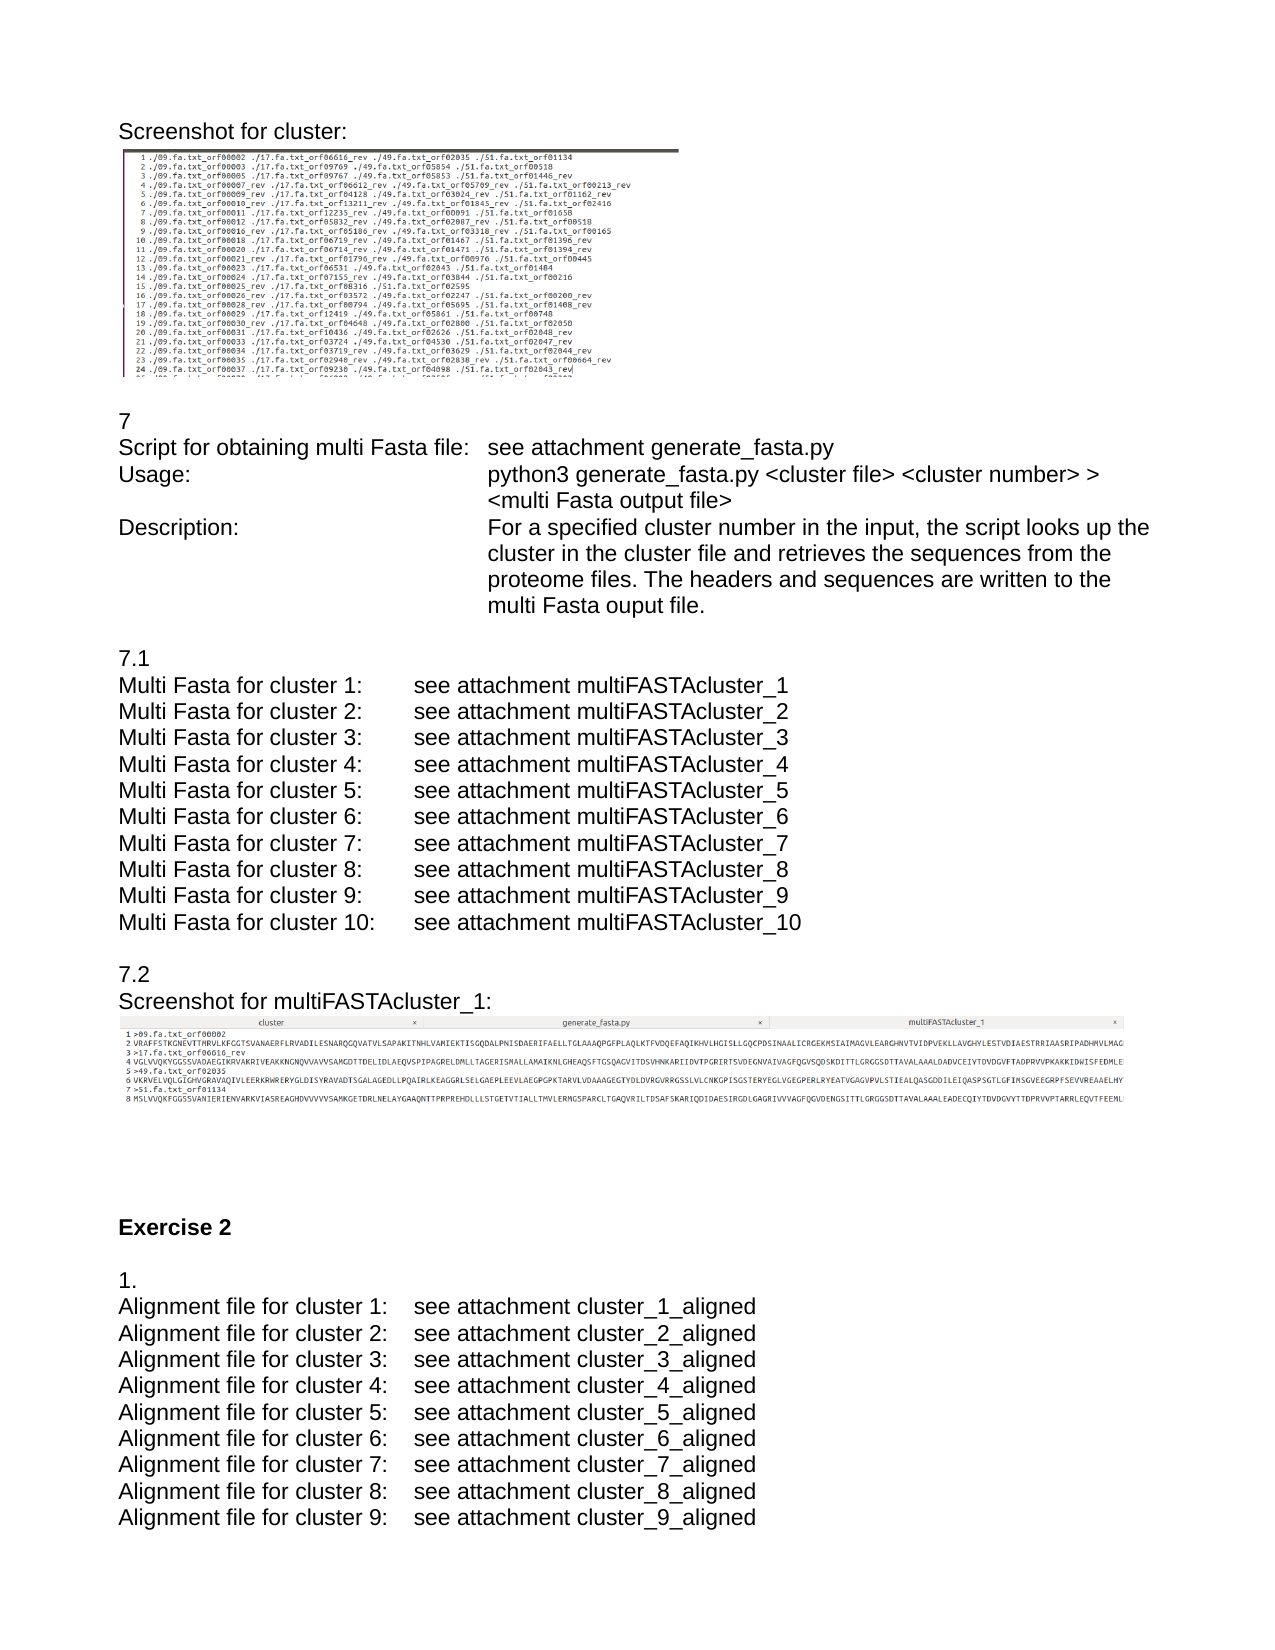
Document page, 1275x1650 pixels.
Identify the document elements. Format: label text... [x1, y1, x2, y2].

subtitle Exercise 2 [118, 1214, 1157, 1240]
subtitle Alignment file for cluster 3: see attachment cluster_3_aligned [118, 1346, 1157, 1372]
subtitle Alignment file for cluster 6: see attachment cluster_6_aligned [118, 1425, 1157, 1451]
subtitle Screenshot for multiFASTAcluster_1: [118, 988, 1157, 1014]
subtitle Multi Fasta for cluster 3: see attachment multiFASTAcluster_3 [118, 724, 1157, 751]
subtitle Alignment file for cluster 9: see attachment cluster_9_aligned [118, 1504, 1157, 1530]
subtitle Usage: python3 generate_fasta.py <cluster file> <cluster number> > <multi Fasta output file> [118, 461, 1157, 513]
subtitle Alignment file for cluster 7: see attachment cluster_7_aligned [118, 1451, 1157, 1478]
subtitle Multi Fasta for cluster 2: see attachment multiFASTAcluster_2 [118, 698, 1157, 724]
subtitle 7.1 [118, 645, 1157, 672]
subtitle Screenshot for cluster: [118, 118, 1157, 144]
picture [123, 149, 214, 201]
subtitle Multi Fasta for cluster 8: see attachment multiFASTAcluster_8 [118, 856, 1157, 882]
subtitle 1. [118, 1267, 1157, 1293]
subtitle Multi Fasta for cluster 6: see attachment multiFASTAcluster_6 [118, 803, 1157, 830]
subtitle Multi Fasta for cluster 7: see attachment multiFASTAcluster_7 [118, 830, 1157, 856]
subtitle Multi Fasta for cluster 9: see attachment multiFASTAcluster_9 [118, 882, 1157, 909]
subtitle Multi Fasta for cluster 1: see attachment multiFASTAcluster_1 [118, 672, 1157, 698]
subtitle Alignment file for cluster 1: see attachment cluster_1_aligned [118, 1293, 1157, 1319]
subtitle Script for obtaining multi Fasta file: see attachment generate_fasta.py [118, 434, 1157, 461]
subtitle Alignment file for cluster 5: see attachment cluster_5_aligned [118, 1398, 1157, 1425]
subtitle Alignment file for cluster 4: see attachment cluster_4_aligned [118, 1372, 1157, 1398]
subtitle Multi Fasta for cluster 10: see attachment multiFASTAcluster_10 [118, 909, 1157, 935]
subtitle Multi Fasta for cluster 4: see attachment multiFASTAcluster_4 [118, 751, 1157, 777]
subtitle 7 [118, 408, 1157, 434]
subtitle 7.2 [118, 961, 1157, 988]
subtitle Alignment file for cluster 8: see attachment cluster_8_aligned [118, 1478, 1157, 1504]
picture [120, 1016, 1124, 1049]
subtitle Description: For a specified cluster number in the input, the script looks up the cluster in the cluster file and retrieves the sequences from the proteome files. The headers and sequences are written to the multi Fasta ouput file. [118, 513, 1157, 619]
subtitle Alignment file for cluster 2: see attachment cluster_2_aligned [118, 1319, 1157, 1346]
subtitle Multi Fasta for cluster 5: see attachment multiFASTAcluster_5 [118, 777, 1157, 803]
